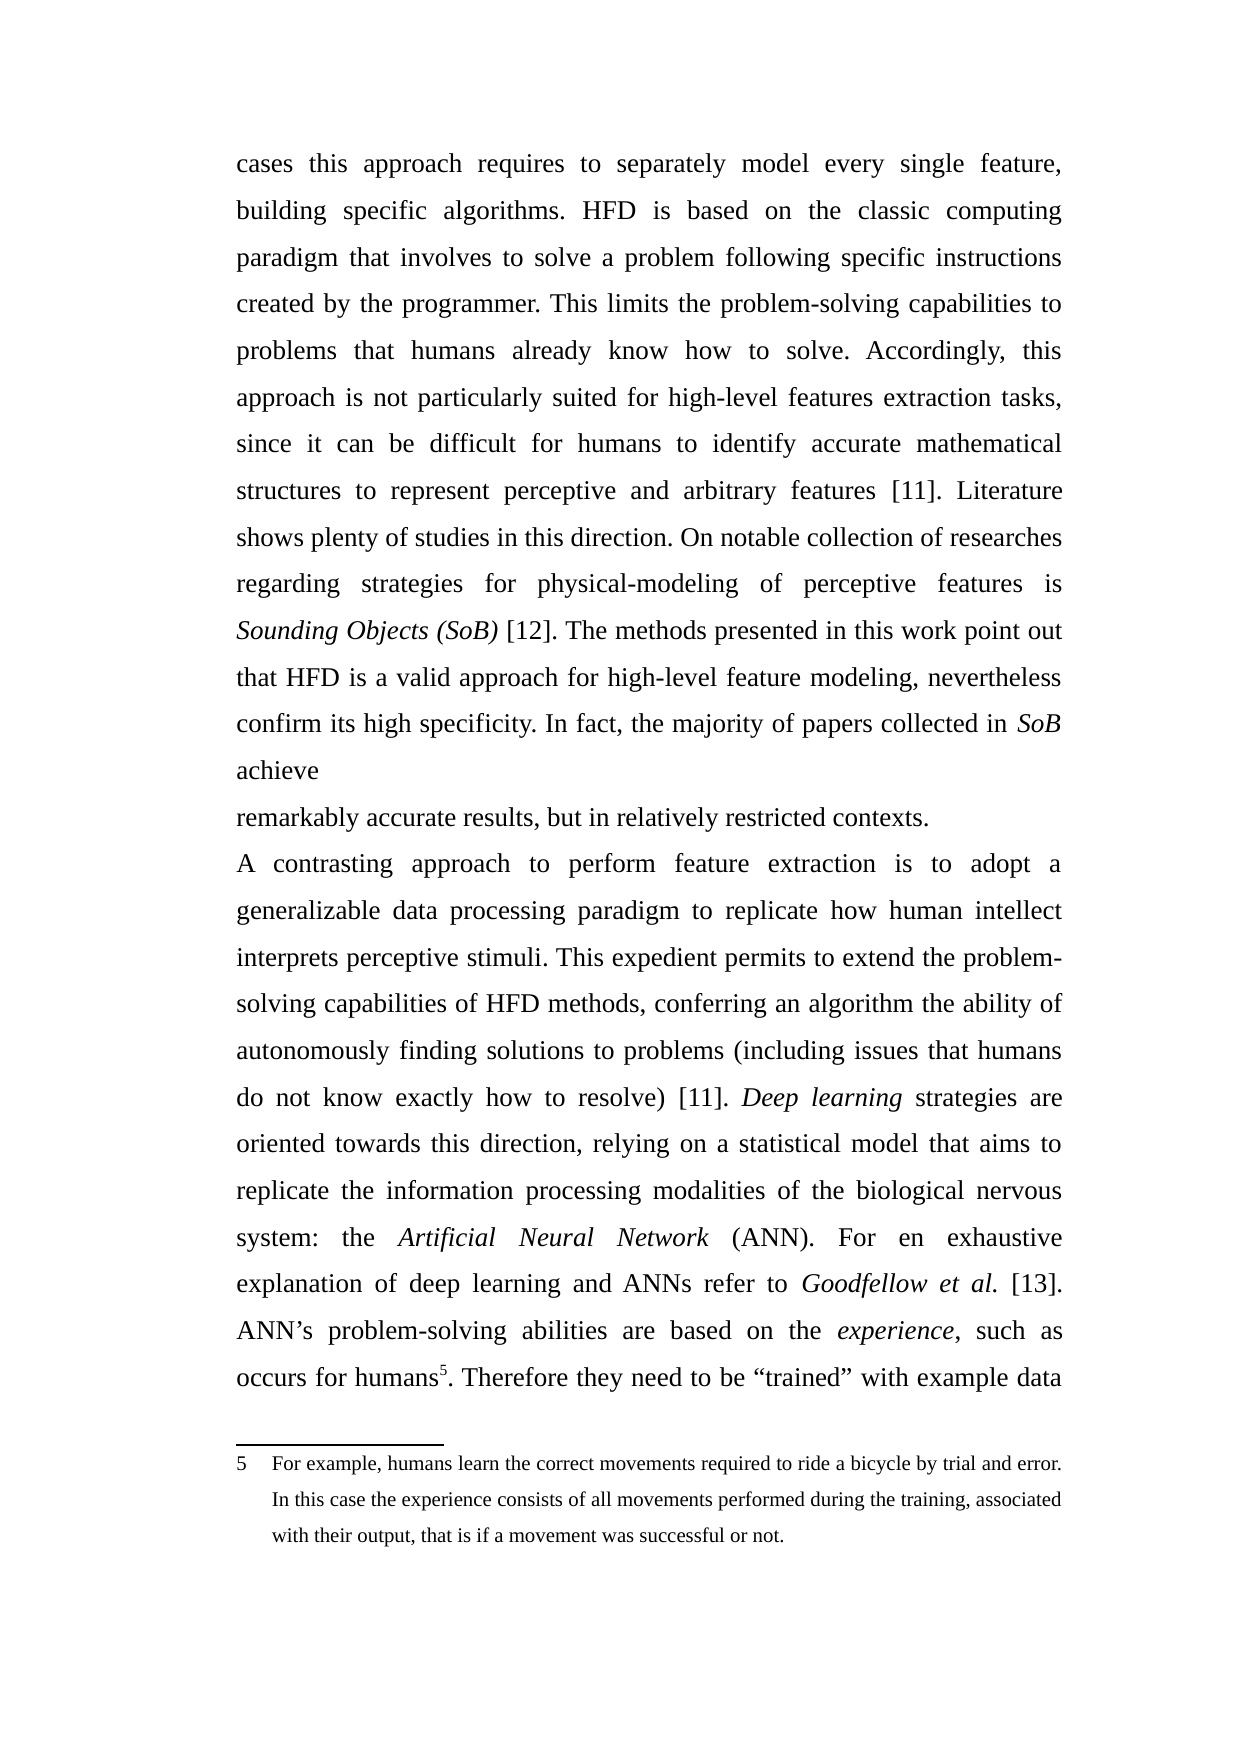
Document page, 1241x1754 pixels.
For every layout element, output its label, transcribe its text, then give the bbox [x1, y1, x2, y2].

text remarkably accurate results, but in relatively restricted contexts. [236, 801, 1063, 832]
text For example, humans learn the correct movements required to ride a bicycle by trial and error. In this case the experience consists of all movements performed during the training, associated with their output, that is if a movement was successful or not. [236, 1451, 1063, 1547]
text cases this approach requires to separately model every single feature, building specific algorithms. HFD is based on the classic computing paradigm that involves to solve a problem following specific instructions created by the programmer. This limits the problem-solving capabilities to problems that humans already know how to solve. Accordingly, this approach is not particularly suited for high-level features extraction tasks, since it can be difficult for humans to identify accurate mathematical structures to represent perceptive and arbitrary features [11]. Literature shows plenty of studies in this direction. On notable collection of researches regarding strategies for physical-modeling of perceptive features is Sounding Objects (SoB) [12]. The methods presented in this work point out that HFD is a valid approach for high-level feature modeling, nevertheless confirm its high specificity. In fact, the majority of papers collected in SoB achieve [236, 148, 1063, 785]
text A contrasting approach to perform feature extraction is to adopt a generalizable data processing paradigm to replicate how human intellect interprets perceptive stimuli. This expedient permits to extend the problem-solving capabilities of HFD methods, conferring an algorithm the ability of autonomously finding solutions to problems (including issues that humans do not know exactly how to resolve) [11]. Deep learning strategies are oriented towards this direction, relying on a statistical model that aims to replicate the information processing modalities of the biological nervous system: the Artificial Neural Network (ANN). For en exhaustive explanation of deep learning and ANNs refer to Goodfellow et al. [13]. ANN’s problem-solving abilities are based on the experience, such as occurs for humans. Therefore they need to be “trained” with example data [236, 848, 1063, 1392]
